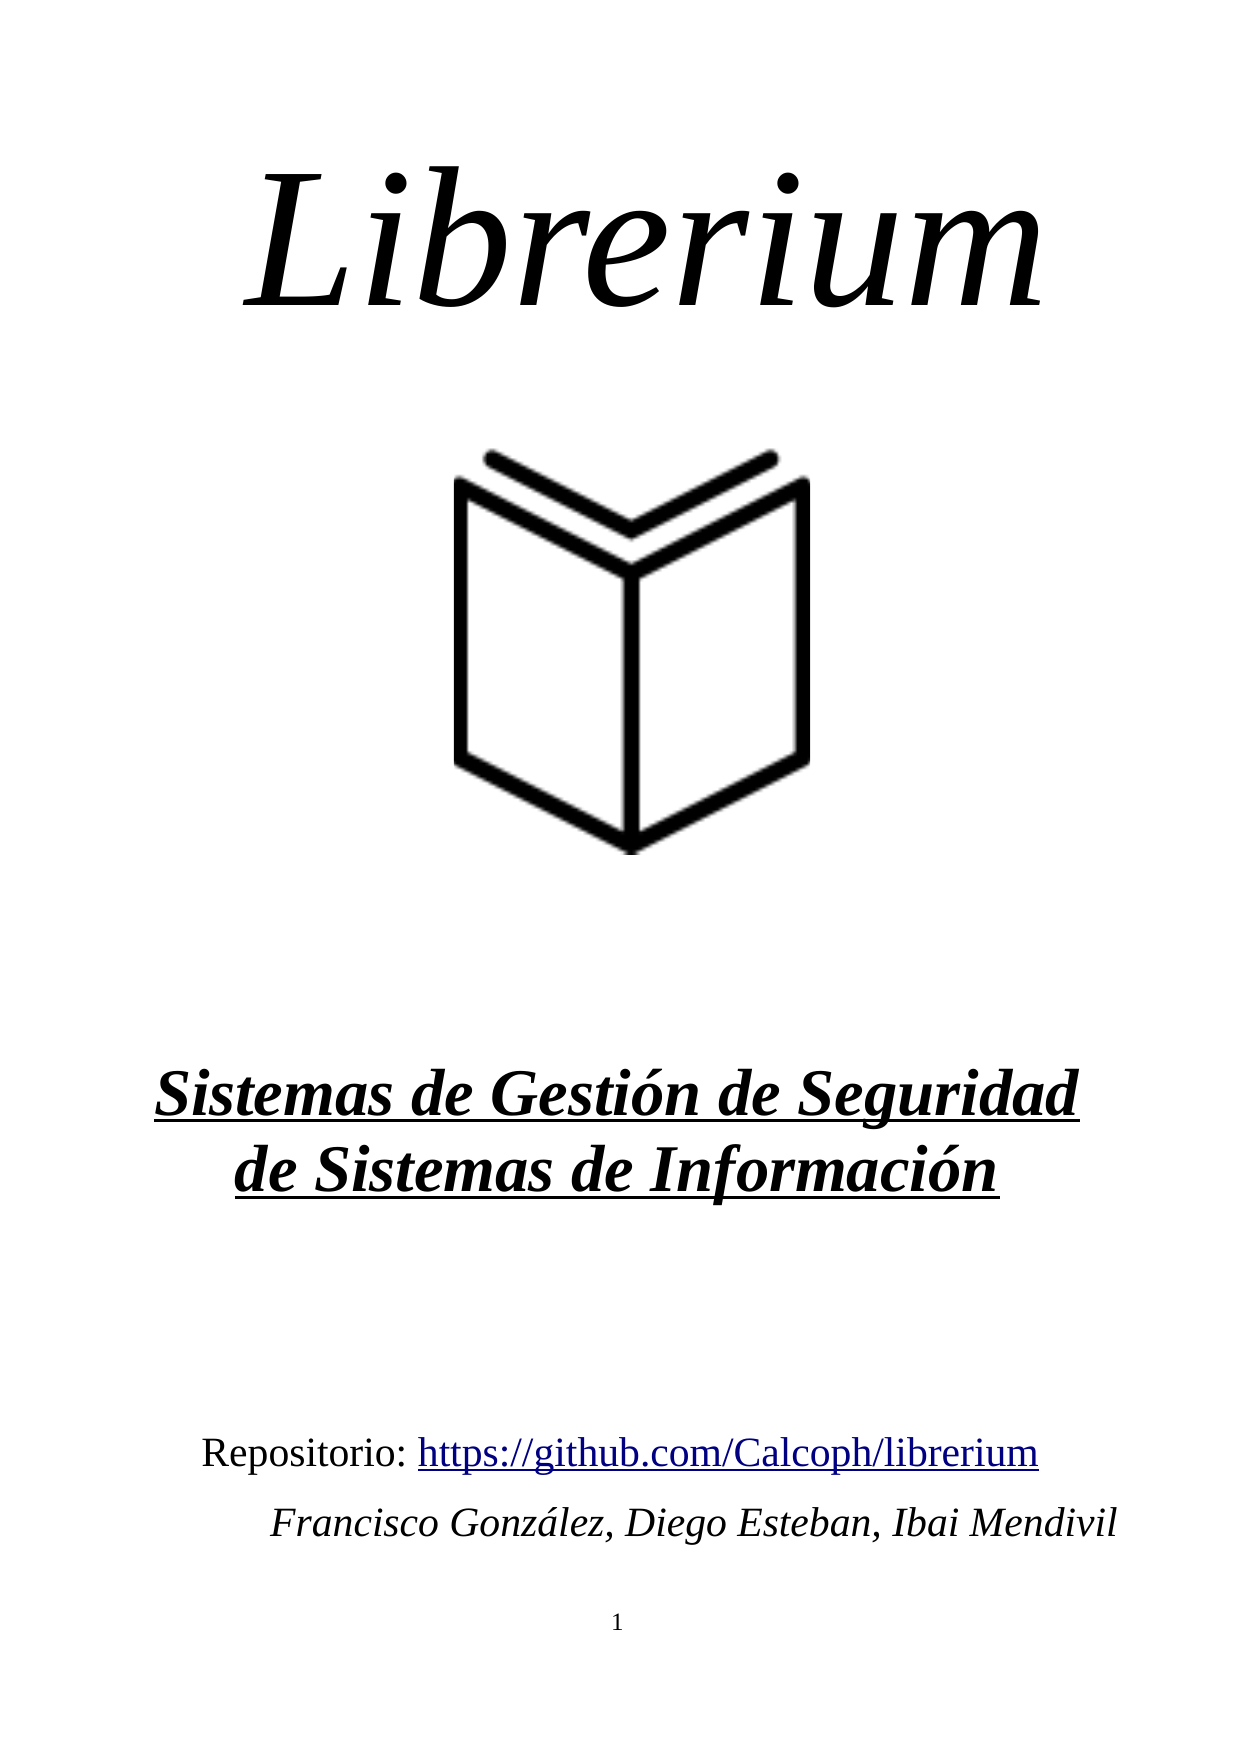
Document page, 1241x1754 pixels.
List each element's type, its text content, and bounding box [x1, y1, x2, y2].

text Repositorio: https://github.com/Calcoph/librerium [118, 1428, 1122, 1476]
text Francisco González, Diego Esteban, Ibai Mendivil [118, 1497, 1122, 1545]
text Librerium [118, 118, 1122, 348]
picture [453, 434, 811, 855]
subtitle Sistemas de Gestión de Seguridad de Sistemas de Información [118, 1053, 1122, 1206]
